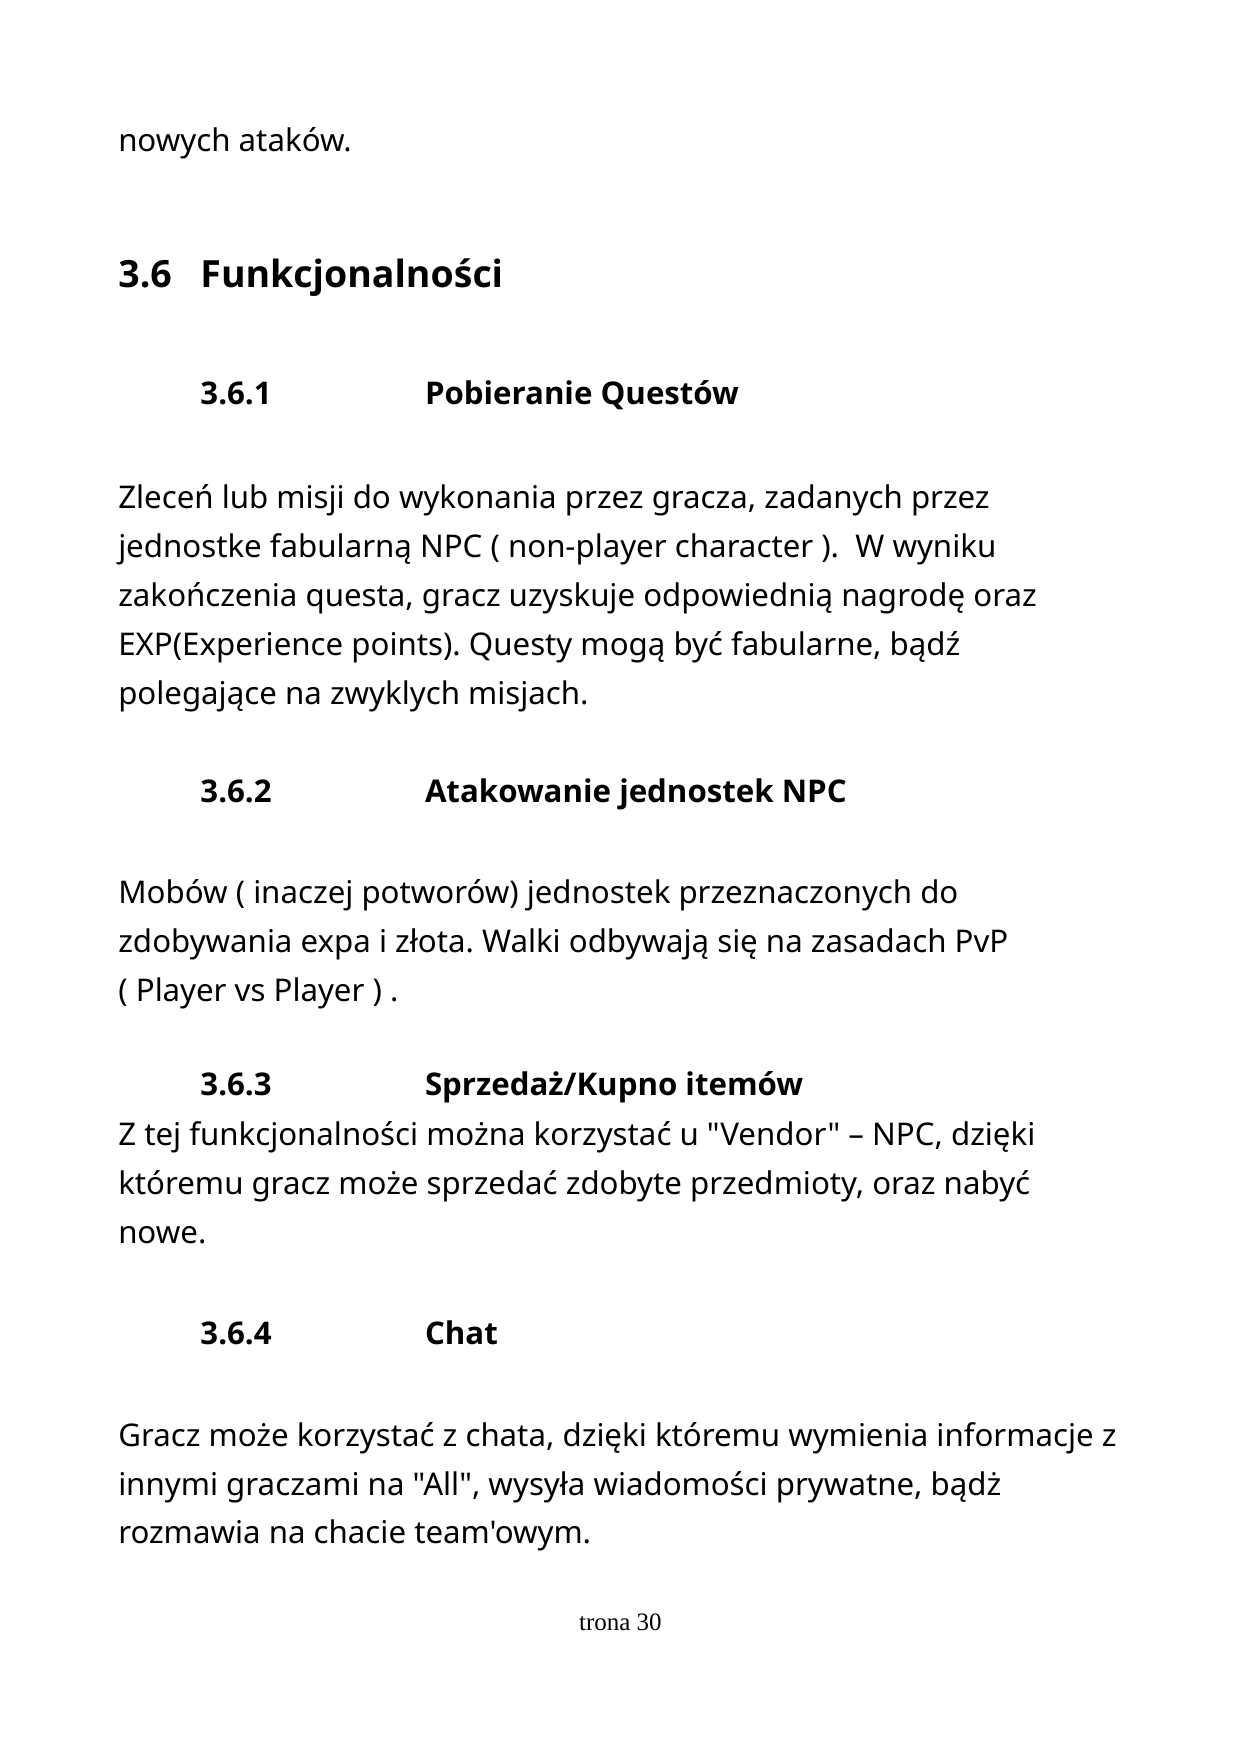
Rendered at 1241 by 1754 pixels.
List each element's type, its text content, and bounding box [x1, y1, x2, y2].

text nowych ataków. [118, 118, 1122, 161]
text 3.6.4 Chat [118, 1311, 1122, 1354]
text Mobów ( inaczej potworów) jednostek przeznaczonych do zdobywania expa i złota. Walki odbywają się na zasadach PvP ( Player vs Player ) . [118, 870, 1122, 1011]
text Gracz może korzystać z chata, dzięki któremu wymienia informacje z innymi graczami na "All", wysyła wiadomości prywatne, bądż rozmawia na chacie team'owym. [118, 1412, 1122, 1553]
text 3.6.3 Sprzedaż/Kupno itemów [118, 1060, 1122, 1105]
text 3.6.1 Pobieranie Questów [118, 364, 1122, 416]
text 3.6 Funkcjonalności [118, 247, 1122, 298]
text 3.6.2 Atakowanie jednostek NPC [118, 769, 1122, 812]
text Zleceń lub misji do wykonania przez gracza, zadanych przez jednostke fabularną NPC ( non-player character ). W wyniku zakończenia questa, gracz uzyskuje odpowiednią nagrodę oraz EXP(Experience points). Questy mogą być fabularne, bądź polegające na zwyklych misjach. [118, 475, 1122, 714]
text Z tej funkcjonalności można korzystać u "Vendor" – NPC, dzięki któremu gracz może sprzedać zdobyte przedmioty, oraz nabyć nowe. [118, 1112, 1122, 1304]
